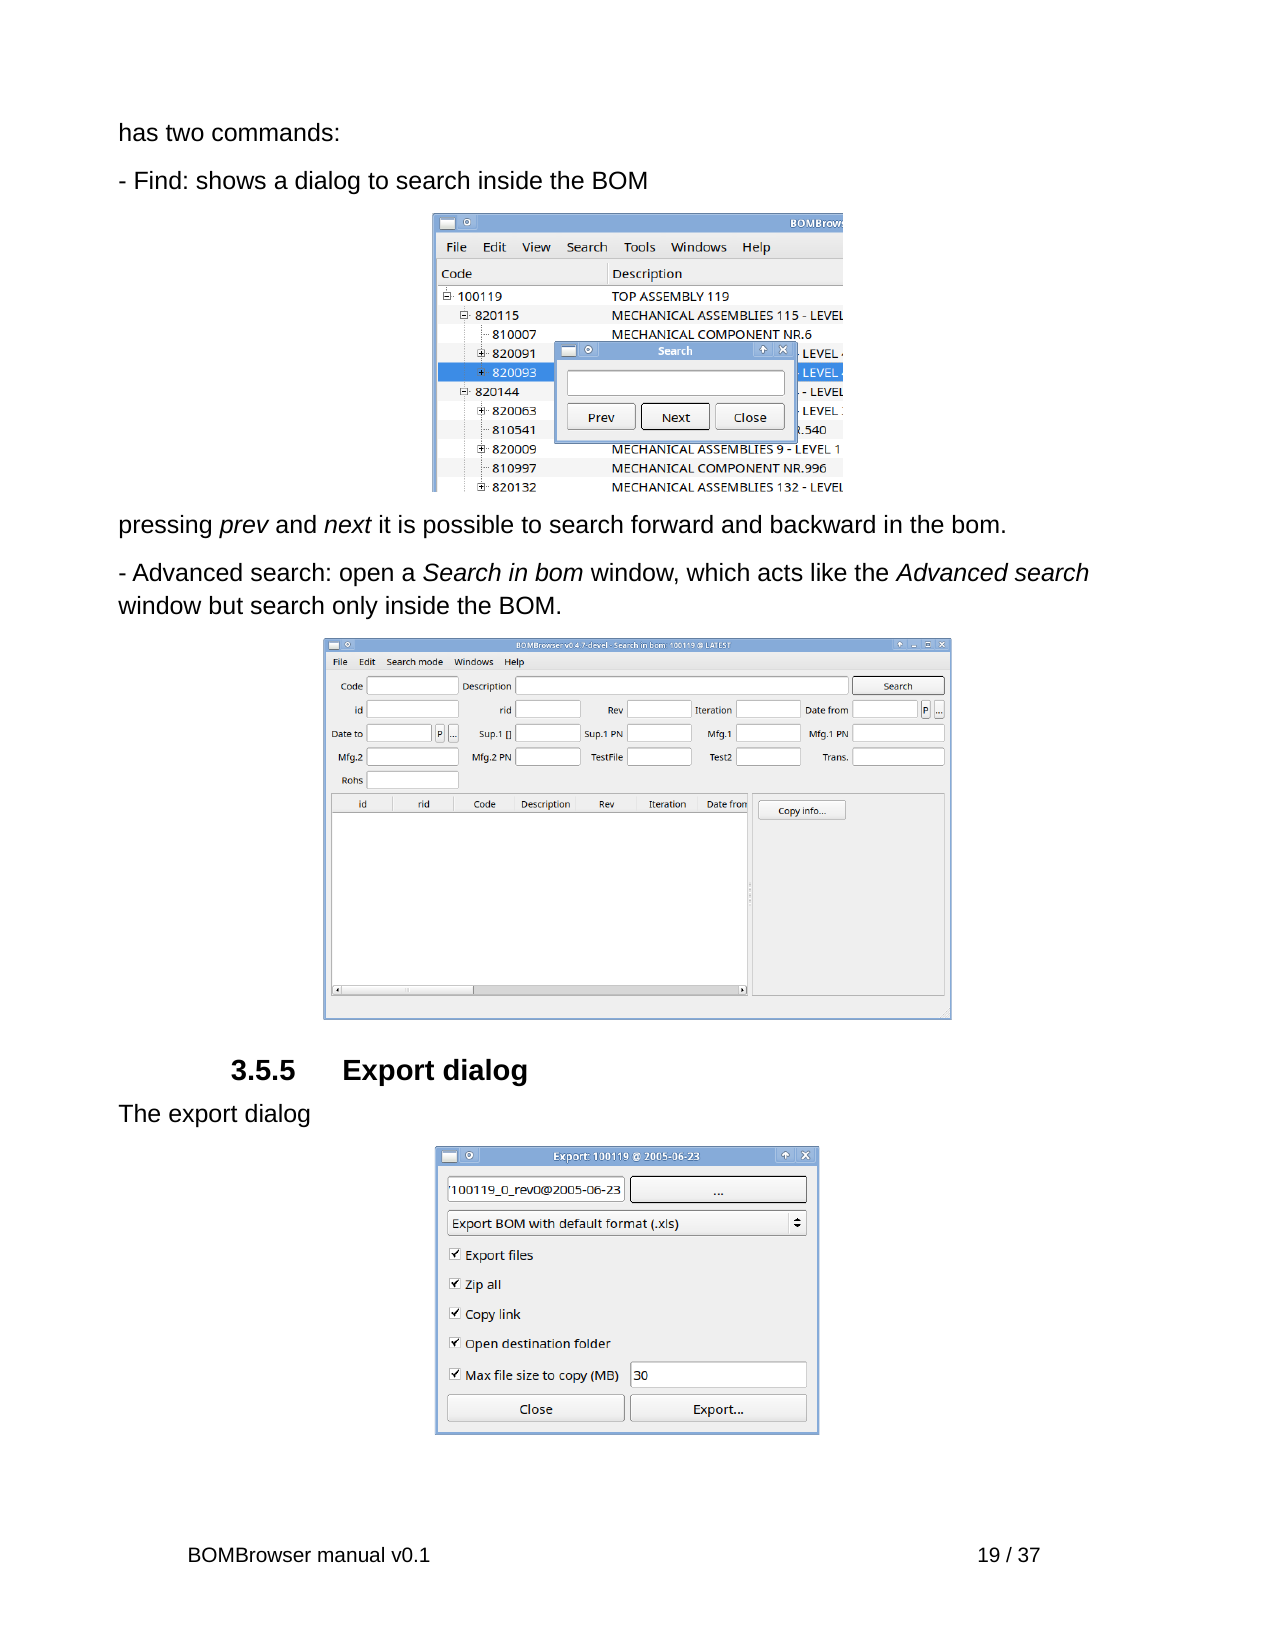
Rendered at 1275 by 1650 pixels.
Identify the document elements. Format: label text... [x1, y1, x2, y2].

text - Find: shows a dialog to search inside the BOM [118, 166, 1157, 194]
text - Advanced search: open a Search in bom window, which acts like the Advanced search window but search only inside the BOM. [118, 558, 1157, 619]
subtitle Export dialog [231, 1053, 1157, 1086]
picture [323, 638, 952, 1020]
picture [434, 1146, 820, 1435]
text pressing prev and next it is possible to search forward and backward in the bom. [118, 510, 1157, 539]
text has two commands: [118, 118, 1157, 147]
text The export dialog [118, 1099, 1157, 1128]
